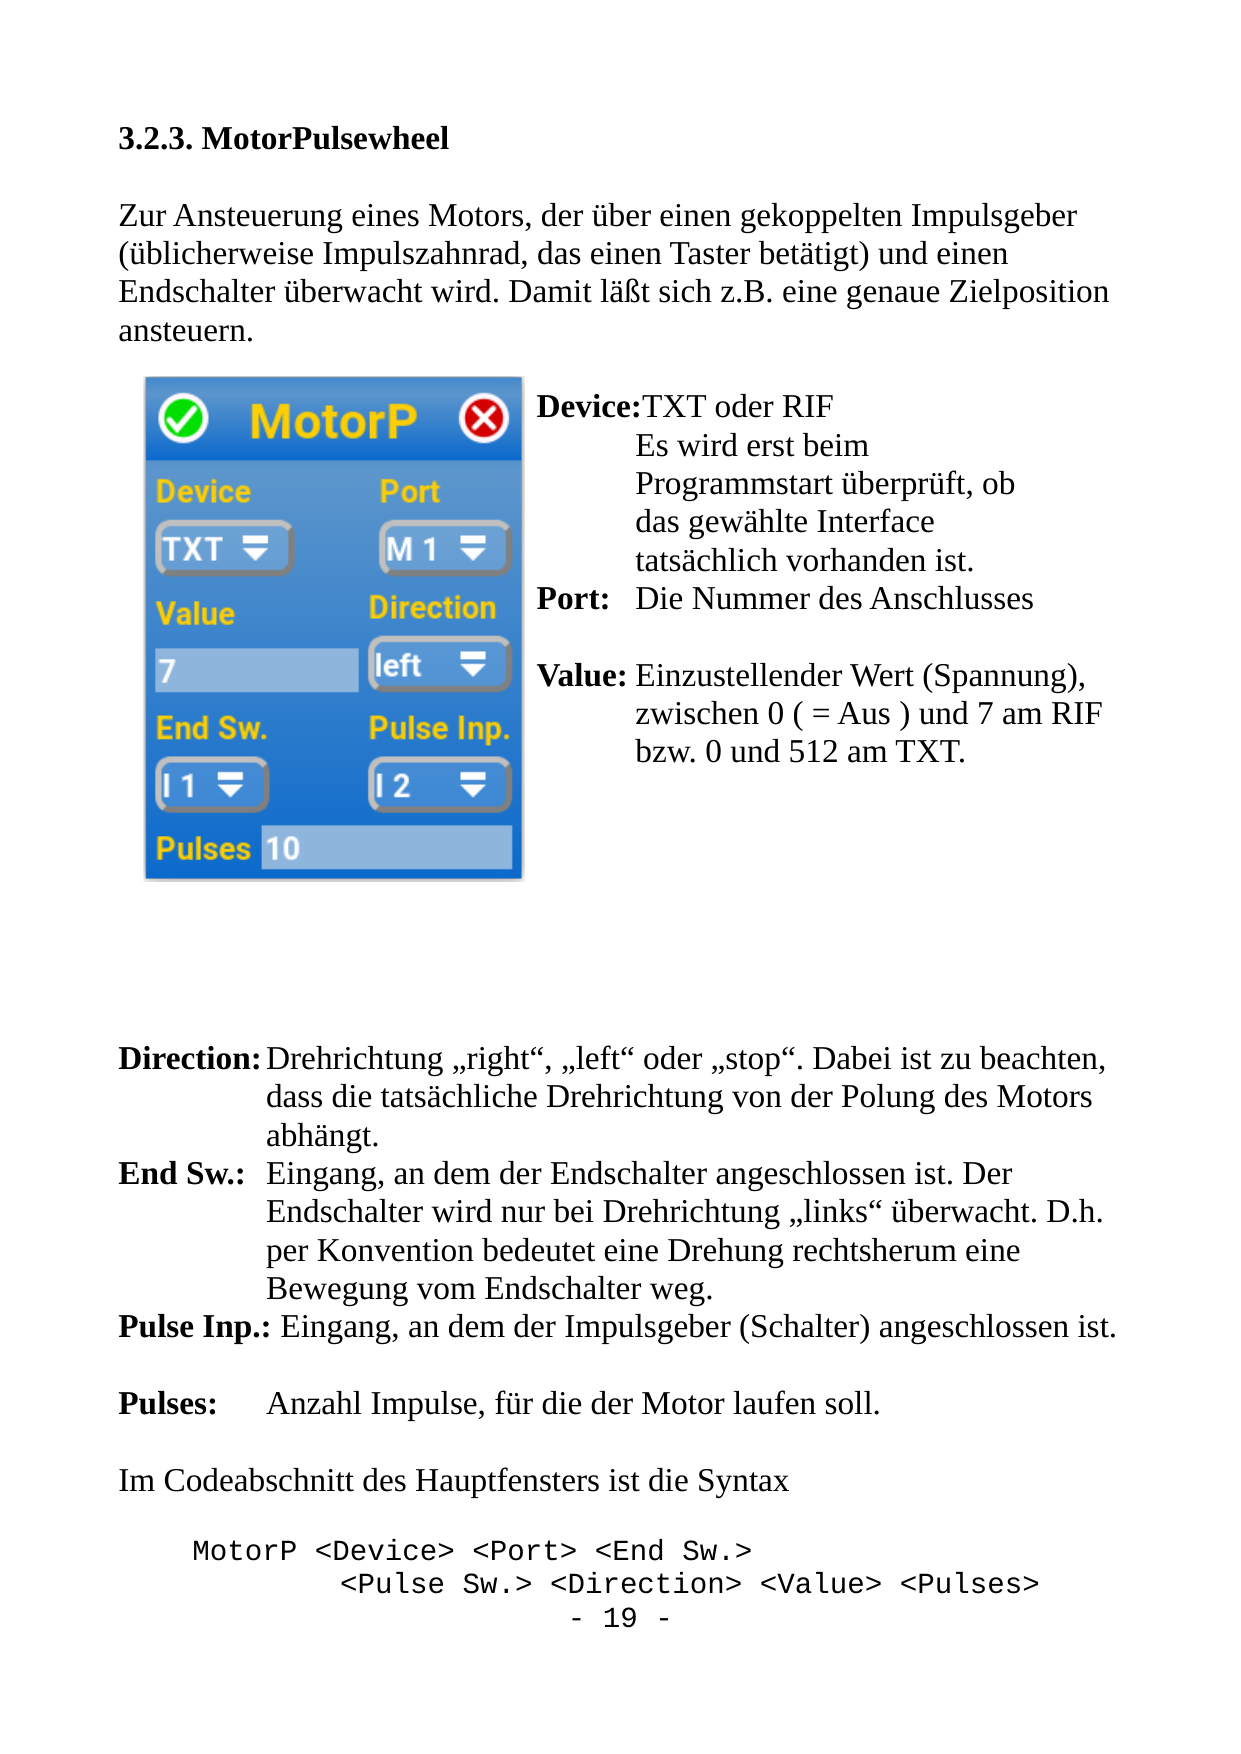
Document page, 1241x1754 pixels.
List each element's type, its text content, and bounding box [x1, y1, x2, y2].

text Es wird erst beim Programmstart überprüft, ob das gewählte Interface tatsächlich vorhanden ist. [525, 425, 1122, 578]
text Pulse Inp.: Eingang, an dem der Impulsgeber (Schalter) angeschlossen ist. [118, 1306, 1122, 1345]
text Zur Ansteuerung eines Motors, der über einen gekoppelten Impulsgeber (üblicherweise Impulszahnrad, das einen Taster betätigt) und einen Endschalter überwacht wird. Damit läßt sich z.B. eine genaue Zielposition ansteuern. [118, 195, 1122, 348]
text MotorP <Device> <Port> <End Sw.> [118, 1536, 1122, 1569]
text dass die tatsächliche Drehrichtung von der Polung des Motors [118, 1076, 1122, 1115]
text Pulses: Anzahl Impulse, für die der Motor laufen soll. [118, 1383, 1122, 1421]
text Port: Die Nummer des Anschlusses [525, 578, 1122, 616]
text [118, 578, 143, 616]
text <Pulse Sw.> <Direction> <Value> <Pulses> [118, 1569, 1122, 1602]
text Im Codeabschnitt des Hauptfensters ist die Syntax [118, 1460, 1122, 1498]
text abhängt. [118, 1115, 1122, 1153]
text End Sw.: Eingang, an dem der Endschalter angeschlossen ist. Der Endschalter wird nur bei Drehrichtung „links“ überwacht. D.h. per Konvention bedeutet eine Drehung rechtsherum eine Bewegung vom Endschalter weg. [118, 1153, 1122, 1306]
text [118, 425, 143, 578]
text 3.2.3. MotorPulsewheel [118, 118, 1122, 156]
text Direction: Drehrichtung „right“, „left“ oder „stop“. Dabei ist zu beachten, [118, 1038, 1122, 1076]
text Device:TXT oder RIF [525, 386, 1122, 425]
text [118, 386, 143, 425]
text [118, 655, 143, 770]
picture [143, 376, 525, 882]
text Value: Einzustellender Wert (Spannung), zwischen 0 ( = Aus ) und 7 am RIF bzw. 0 und 512 am TXT. [525, 655, 1122, 770]
